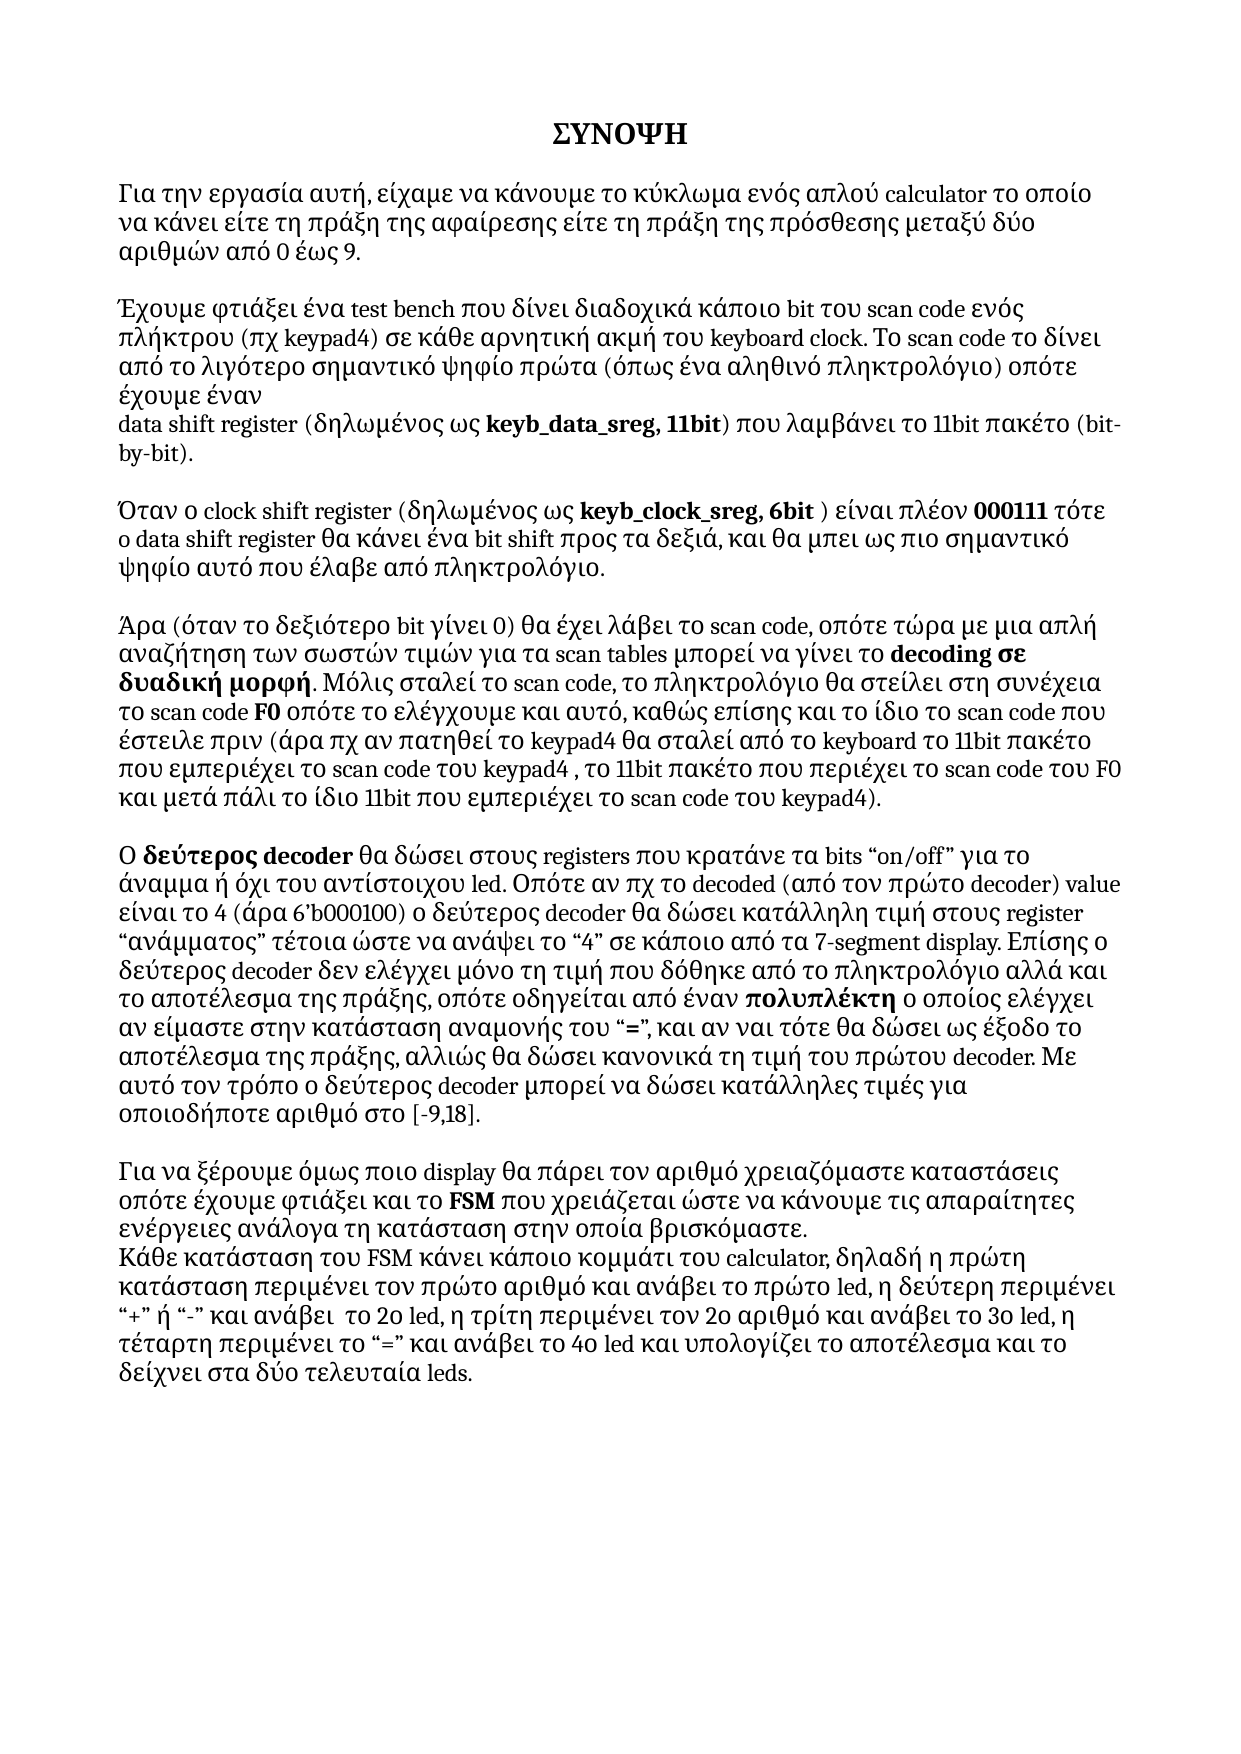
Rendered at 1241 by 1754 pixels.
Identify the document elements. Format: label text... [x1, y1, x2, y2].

text Για την εργασία αυτή, είχαμε να κάνουμε το κύκλωμα ενός απλού calculator το οποίο να κάνει είτε τη πράξη της αφαίρεσης είτε τη πράξη της πρόσθεσης μεταξύ δύο αριθμών από 0 έως 9. [118, 180, 1122, 267]
text Κάθε κατάσταση του FSM κάνει κάποιο κομμάτι του calculator, δηλαδή η πρώτη κατάσταση περιμένει τον πρώτο αριθμό και ανάβει το πρώτο led, η δεύτερη περιμένει “+” ή “-” και ανάβει το 2ο led, η τρίτη περιμένει τον 2ο αριθμό και ανάβει το 3ο led, η τέταρτη περιμένει το “=” και ανάβει το 4ο led και υπολογίζει το αποτέλεσμα και το δείχνει στα δύο τελευταία leds. [118, 1244, 1122, 1388]
text Όταν ο clock shift register (δηλωμένος ως keyb_clock_sreg, 6bit ) είναι πλέον 000111 τότε o data shift register θα κάνει ένα bit shift προς τα δεξιά, και θα μπει ως πιο σημαντικό ψηφίο αυτό που έλαβε από πληκτρολόγιο. [118, 497, 1122, 583]
text Έχουμε φτιάξει ένα test bench που δίνει διαδοχικά κάποιο bit του scan code ενός πλήκτρου (πχ keypad4) σε κάθε αρνητική ακμή του keyboard clock. Το scan code το δίνει από το λιγότερο σημαντικό ψηφίο πρώτα (όπως ένα αληθινό πληκτρολόγιο) οπότε έχουμε έναν [118, 295, 1122, 410]
text data shift register (δηλωμένος ως keyb_data_sreg, 11bit) που λαμβάνει το 11bit πακέτο (bit-by-bit). [118, 410, 1122, 468]
text ΣΥΝΟΨΗ [118, 118, 1122, 152]
text Άρα (όταν το δεξιότερο bit γίνει 0) θα έχει λάβει το scan code, οπότε τώρα με μια απλή αναζήτηση των σωστών τιμών για τα scan tables μπορεί να γίνει το decoding σε δυαδική μορφή. Μόλις σταλεί το scan code, το πληκτρολόγιο θα στείλει στη συνέχεια το scan code F0 οπότε το ελέγχουμε και αυτό, καθώς επίσης και το ίδιο το scan code που έστειλε πριν (άρα πχ αν πατηθεί το keypad4 θα σταλεί από το keyboard το 11bit πακέτο που εμπεριέχει το scan code του keypad4 , το 11bit πακέτο που περιέχει το scan code του F0 και μετά πάλι το ίδιο 11bit που εμπεριέχει το scan code του keypad4). [118, 612, 1122, 813]
text Ο δεύτερος decoder θα δώσει στους registers που κρατάνε τα bits “on/off” για το άναμμα ή όχι του αντίστοιχου led. Οπότε αν πχ το decoded (από τον πρώτο decoder) value είναι το 4 (άρα 6’b000100) ο δεύτερος decoder θα δώσει κατάλληλη τιμή στους register “ανάμματος” τέτοια ώστε να ανάψει το “4” σε κάποιο από τα 7-segment display. Επίσης ο δεύτερος decoder δεν ελέγχει μόνο τη τιμή που δόθηκε από το πληκτρολόγιο αλλά και το αποτέλεσμα της πράξης, οπότε οδηγείται από έναν πολυπλέκτη ο οποίος ελέγχει αν είμαστε στην κατάσταση αναμονής του “=”, και αν ναι τότε θα δώσει ως έξοδο το αποτέλεσμα της πράξης, αλλιώς θα δώσει κανονικά τη τιμή του πρώτου decoder. Με αυτό τον τρόπο ο δεύτερος decoder μπορεί να δώσει κατάλληλες τιμές για οποιοδήποτε αριθμό στο [-9,18]. [118, 842, 1122, 1129]
text Για να ξέρουμε όμως ποιο display θα πάρει τον αριθμό χρειαζόμαστε καταστάσεις οπότε έχουμε φτιάξει και το FSM που χρειάζεται ώστε να κάνουμε τις απαραίτητες ενέργειες ανάλογα τη κατάσταση στην οποία βρισκόμαστε. [118, 1158, 1122, 1244]
